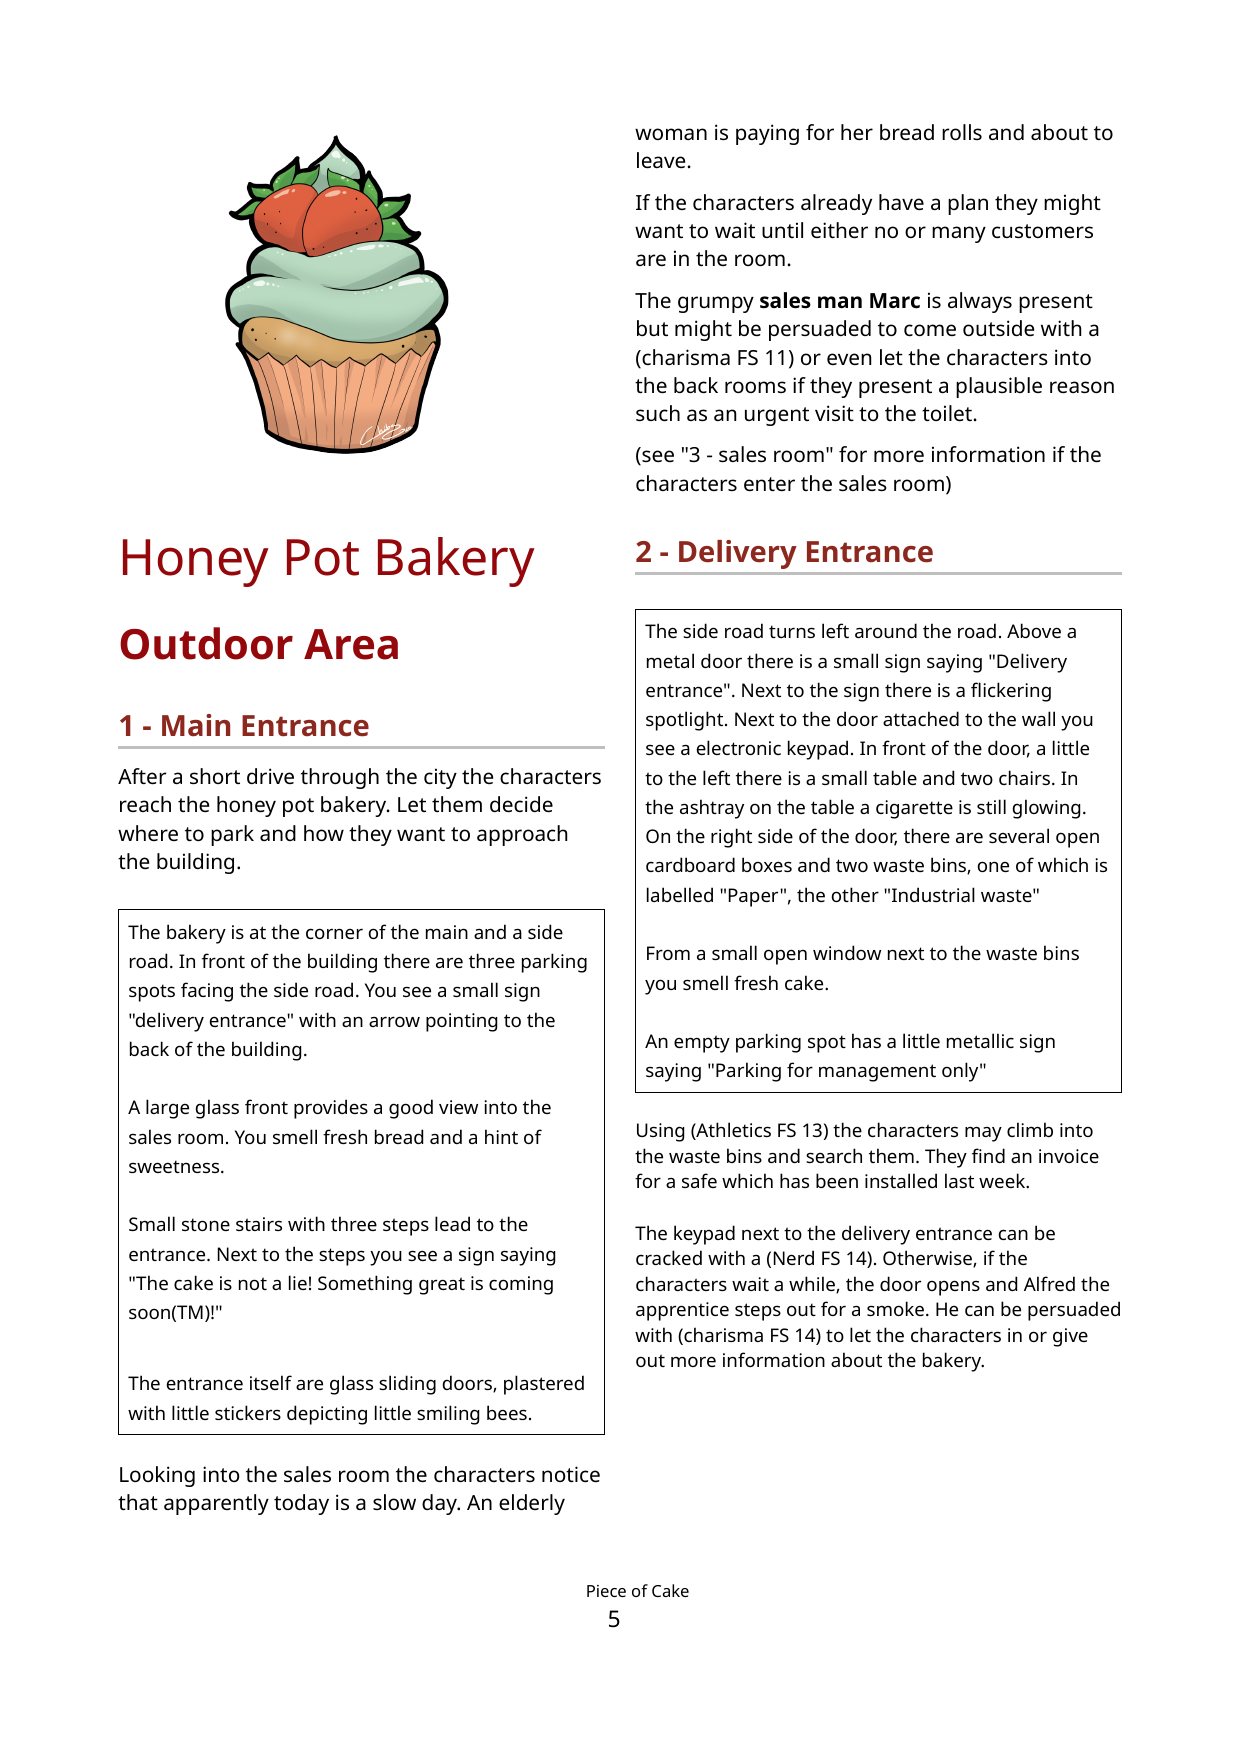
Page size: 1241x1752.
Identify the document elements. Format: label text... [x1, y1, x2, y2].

text woman is paying for her bread rolls and about to leave. [635, 118, 1122, 175]
text The entrance itself are glass sliding doors, plastered with little stickers depicting little smiling bees. [119, 1361, 604, 1434]
text (see "3 - sales room" for more information if the characters enter the sales room) [635, 441, 1122, 497]
subtitle 2 - Delivery Entrance [635, 531, 1122, 572]
text The keypad next to the delivery entrance can be cracked with a (Nerd FS 14). Otherwise, if the characters wait a while, the door opens and Alfred the apprentice steps out for a smoke. He can be persuaded with (charisma FS 14) to let the characters in or give out more information about the bakery. [635, 1220, 1122, 1373]
text Looking into the sales room the characters notice that apparently today is a slow day. An elderly [118, 1460, 605, 1517]
text The bakery is at the corner of the main and a side road. In front of the building there are three parking spots facing the side road. You see a small sign "delivery entrance" with an arrow pointing to the back of the building. A large glass front provides a good view into the sales room. You smell fresh bread and a hint of sweetness. Small stone stairs with three steps lead to the entrance. Next to the steps you see a sign saying "The cake is not a lie! Something great is coming soon(TM)!" [119, 910, 604, 1325]
text Using (Athletics FS 13) the characters may climb into the waste bins and search them. They find an invoice for a safe which has been installed last week. [635, 1118, 1122, 1194]
title Honey Pot Bakery [118, 522, 605, 590]
text If the characters already have a plan they might want to wait until either no or many customers are in the room. [635, 188, 1122, 273]
subtitle 1 - Main Entrance [118, 705, 605, 746]
text The grumpy sales man Marc is always present but might be persuaded to come outside with a (charisma FS 11) or even let the characters into the back rooms if they present a plausible reason such as an urgent visit to the toilet. [635, 286, 1122, 428]
text After a short drive through the city the characters reach the honey pot bakery. Let them decide where to park and how they want to approach the building. [118, 762, 605, 876]
text The side road turns left around the road. Above a metal door there is a small sign saying "Delivery entrance". Next to the sign there is a flickering spotlight. Next to the door attached to the wall you see a electronic keypad. In front of the door, a little to the left there is a small table and two chairs. In the ashtray on the table a cigarette is still glowing. On the right side of the door, there are several open cardboard boxes and two waste bins, one of which is labelled "Paper", the other "Industrial waste" From a small open window next to the waste bins you smell fresh cake. An empty parking spot has a little metallic sign saying "Parking for management only" [636, 610, 1121, 1092]
subtitle Outdoor Area [118, 615, 605, 672]
picture [225, 135, 449, 454]
